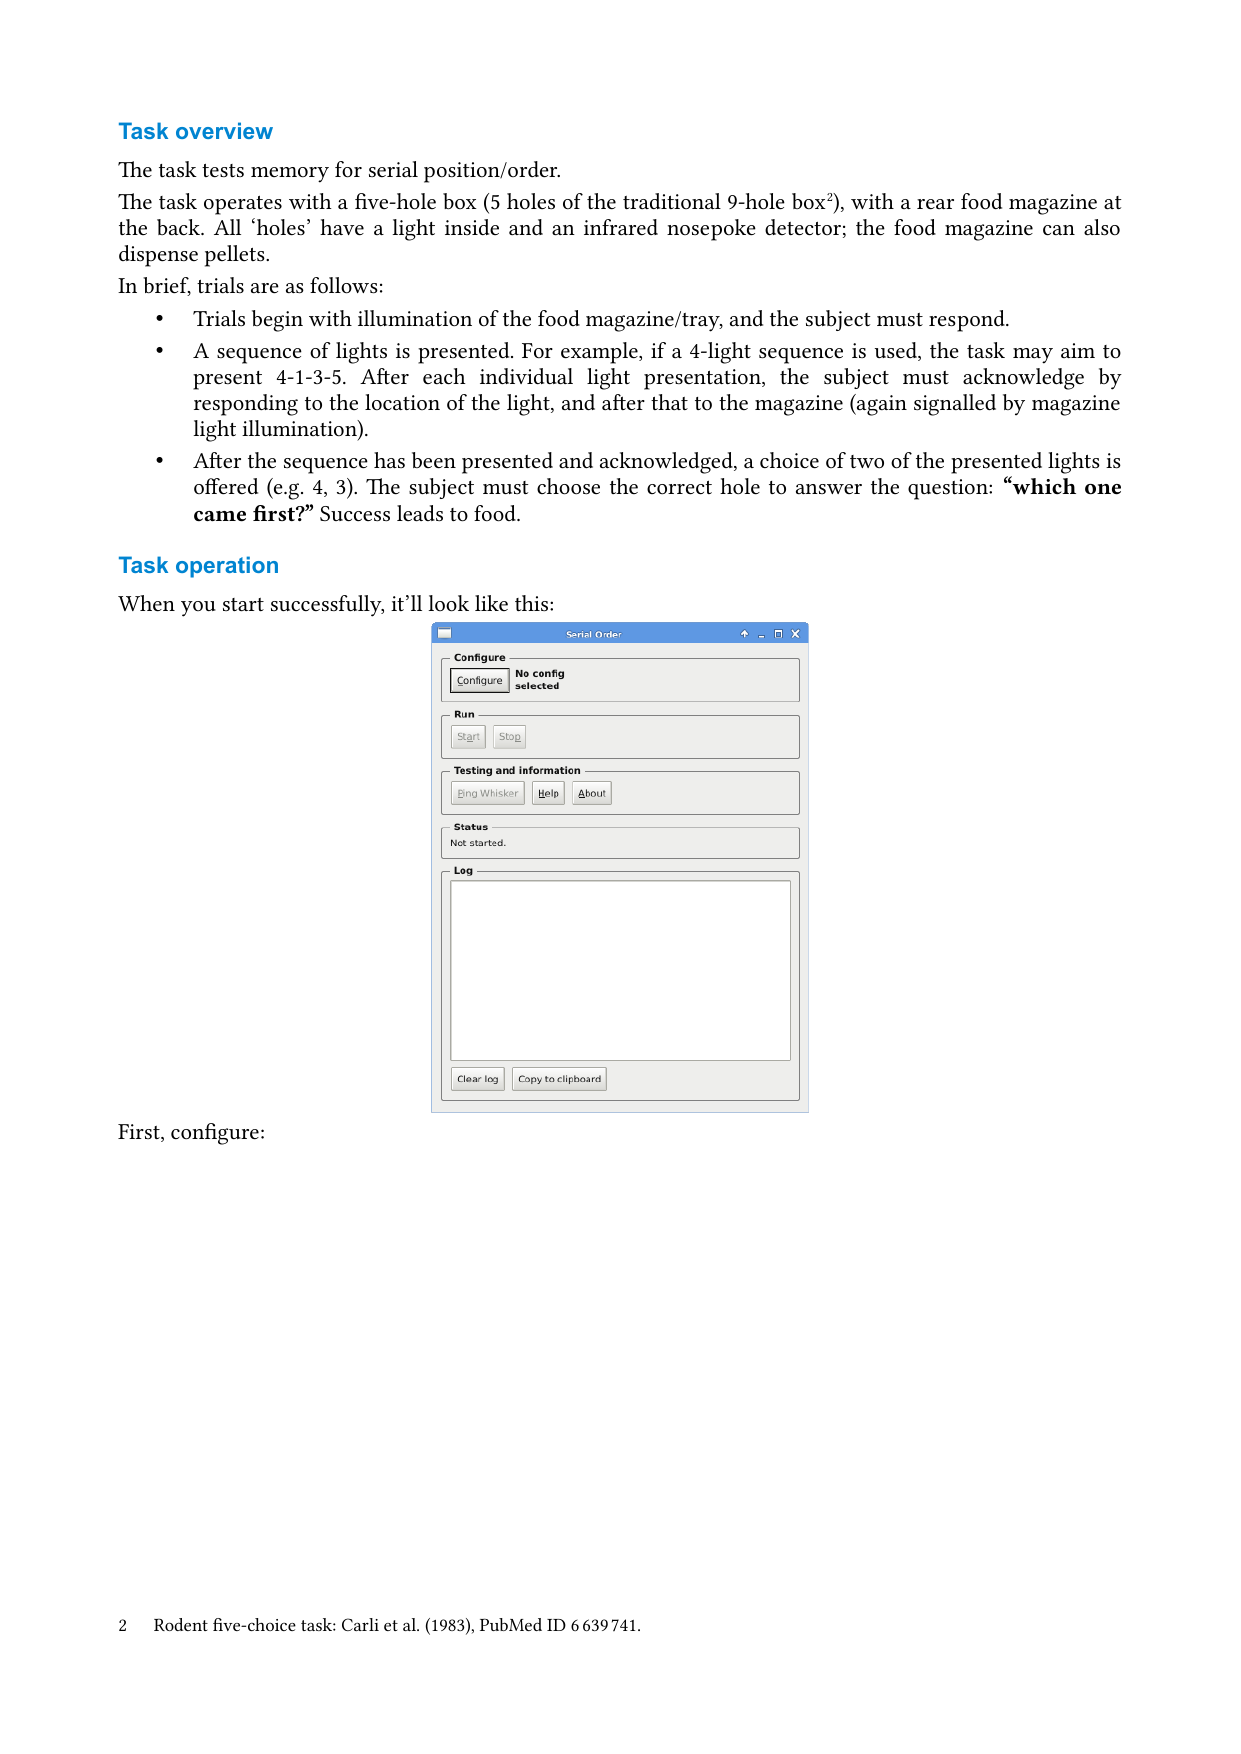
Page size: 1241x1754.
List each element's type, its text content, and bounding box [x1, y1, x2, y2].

text In brief, trials are as follows: [118, 273, 1122, 299]
subtitle Task overview [118, 118, 1122, 144]
list After the sequence has been presented and acknowledged, a choice of two of the presented lights is offered (e.g. 4, 3). The subject must choose the correct hole to answer the question: “which one came first?” Success leads to food. [156, 448, 1122, 527]
text When you start successfully, it’ll look like this: [118, 590, 1122, 617]
list A sequence of lights is presented. For example, if a 4-light sequence is used, the task may aim to present 4-1-3-5. After each individual light presentation, the subject must acknowledge by responding to the location of the light, and after that to the magazine (again signalled by magazine light illumination). [156, 338, 1122, 442]
list Trials begin with illumination of the food magazine/tray, and the subject must respond. [156, 306, 1122, 332]
picture [431, 622, 809, 1113]
subtitle Task operation [118, 552, 1122, 578]
text The task tests memory for serial position/order. [118, 157, 1122, 183]
text First, configure: [118, 1119, 1122, 1145]
text Rodent five-choice task: Carli et al. (1983), PubMed ID 6639741. [118, 1614, 1122, 1636]
text The task operates with a five-hole box (5 holes of the traditional 9-hole box), with a rear food magazine at the back. All ‘holes’ have a light inside and an infrared nosepoke detector; the food magazine can also dispense pellets. [118, 189, 1122, 267]
